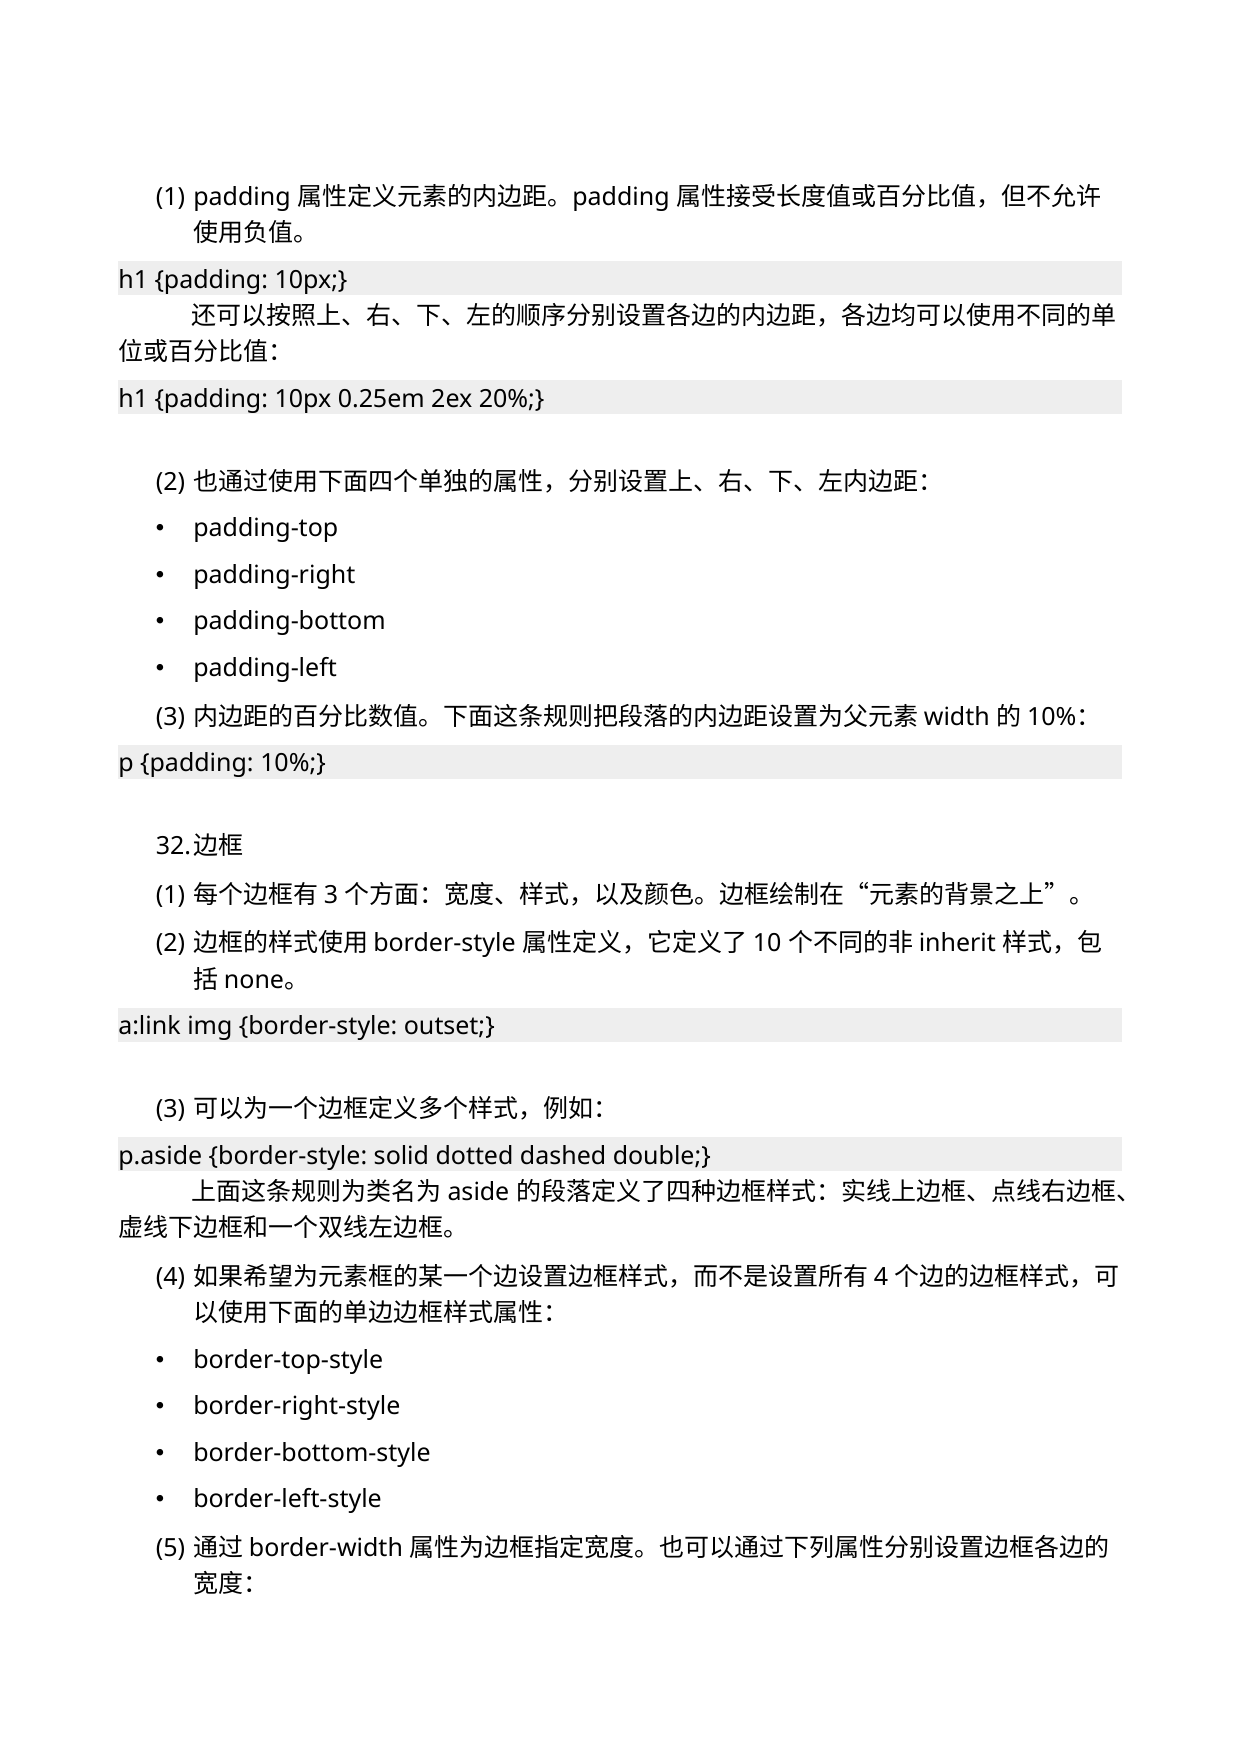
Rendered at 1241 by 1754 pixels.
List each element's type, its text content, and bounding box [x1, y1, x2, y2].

table_header a:link img {border-style: outset;} [118, 1008, 1122, 1042]
list border-left-style [156, 1481, 1122, 1515]
list 通过 border-width 属性为边框指定宽度。也可以通过下列属性分别设置边框各边的宽度： [156, 1528, 1122, 1600]
list 边框 [156, 825, 1122, 862]
list 也通过使用下面四个单独的属性，分别设置上、右、下、左内边距： [156, 461, 1122, 497]
text 上面这条规则为类名为 aside 的段落定义了四种边框样式：实线上边框、点线右边框、虚线下边框和一个双线左边框。 [118, 1171, 1122, 1244]
list 每个边框有 3 个方面：宽度、样式，以及颜色。边框绘制在“元素的背景之上”。 [156, 874, 1122, 910]
table_header p.aside {border-style: solid dotted dashed double;} [118, 1137, 1122, 1171]
table_header h1 {padding: 10px 0.25em 2ex 20%;} [118, 380, 1122, 414]
list padding 属性定义元素的内边距。padding 属性接受长度值或百分比值，但不允许使用负值。 [156, 176, 1122, 249]
list border-right-style [156, 1388, 1122, 1422]
list padding-top [156, 510, 1122, 544]
list 边框的样式使用border-style 属性定义，它定义了 10 个不同的非 inherit 样式，包括 none。 [156, 923, 1122, 995]
table_header h1 {padding: 10px;} [118, 261, 1122, 295]
list 内边距的百分比数值。下面这条规则把段落的内边距设置为父元素 width 的 10%： [156, 696, 1122, 732]
list border-top-style [156, 1341, 1122, 1375]
text 还可以按照上、右、下、左的顺序分别设置各边的内边距，各边均可以使用不同的单位或百分比值： [118, 295, 1122, 368]
list padding-left [156, 649, 1122, 683]
list padding-bottom [156, 603, 1122, 637]
table_header p {padding: 10%;} [118, 745, 1122, 779]
list border-bottom-style [156, 1434, 1122, 1468]
list padding-right [156, 556, 1122, 590]
list 如果希望为元素框的某一个边设置边框样式，而不是设置所有 4 个边的边框样式，可以使用下面的单边边框样式属性： [156, 1256, 1122, 1329]
list 可以为一个边框定义多个样式，例如： [156, 1088, 1122, 1125]
